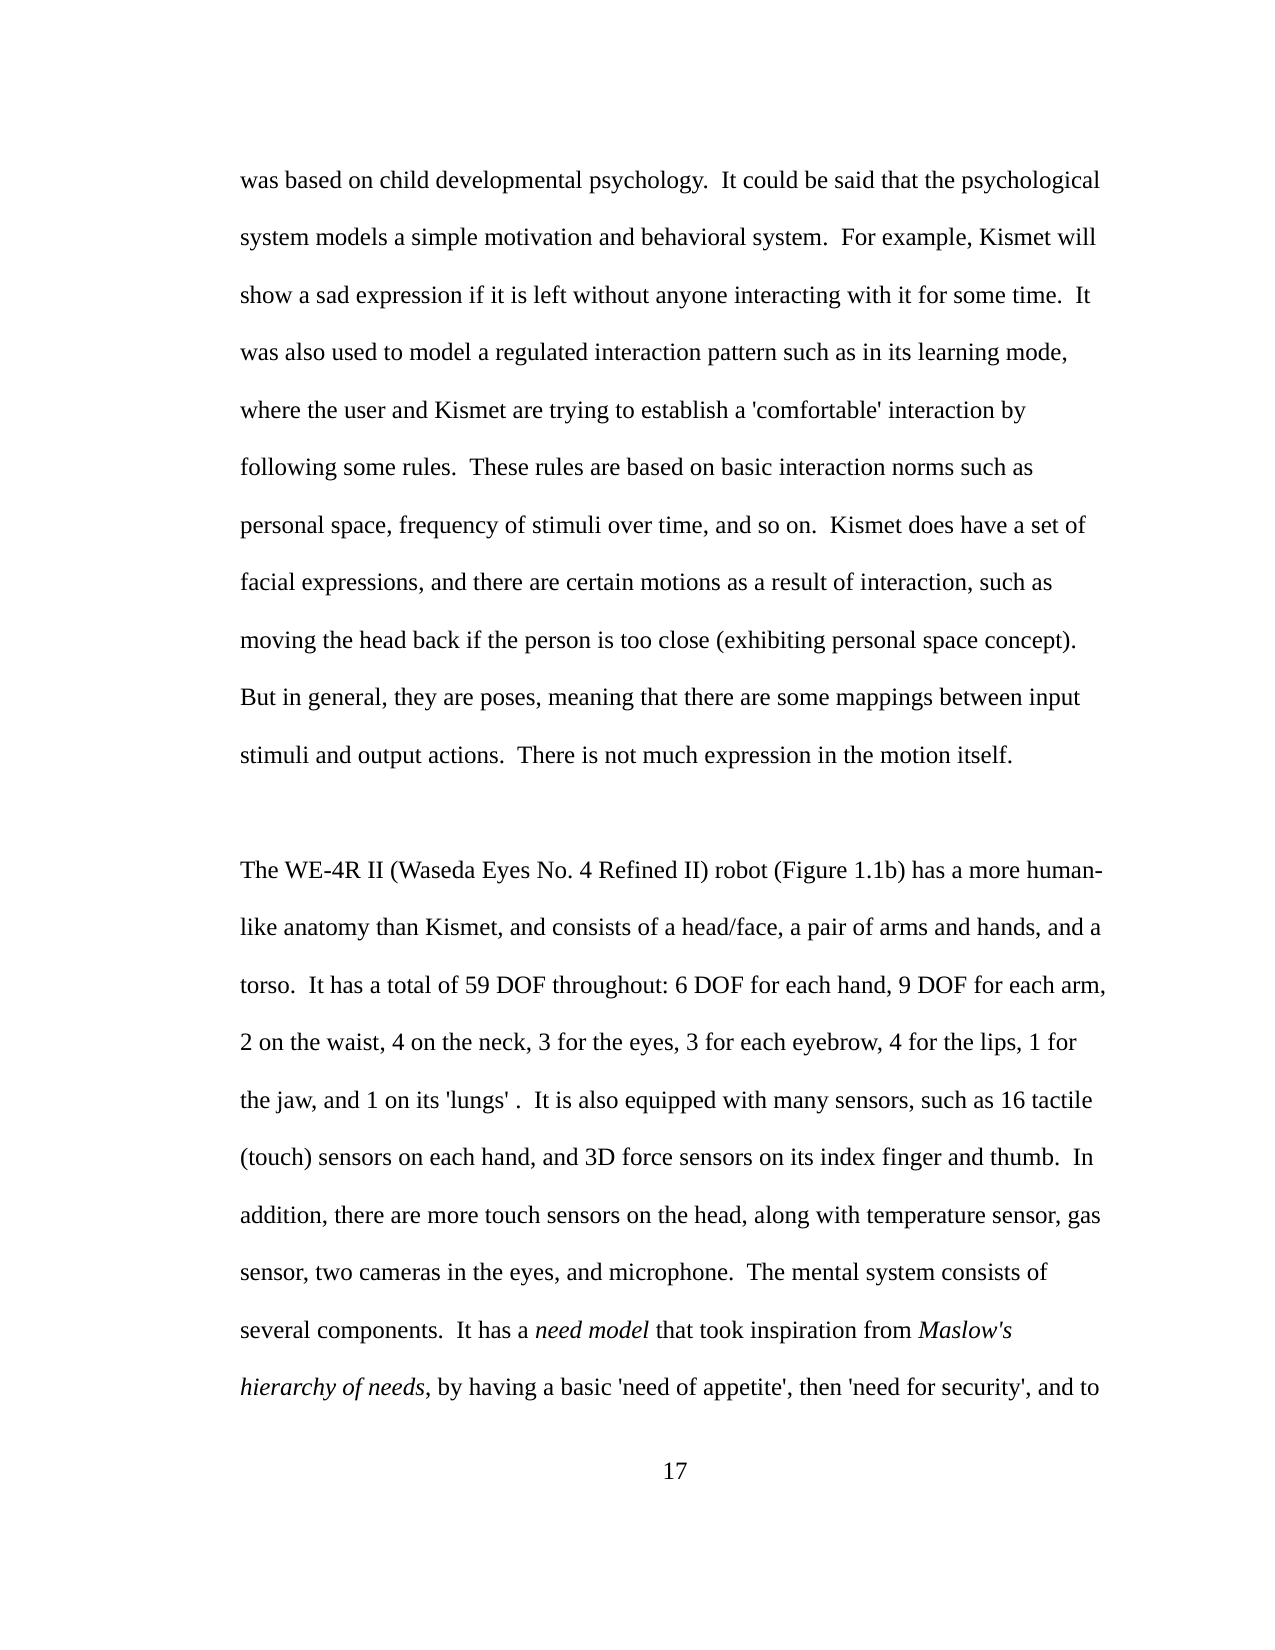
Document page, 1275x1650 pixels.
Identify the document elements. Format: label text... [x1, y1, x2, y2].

text The WE-4R II (Waseda Eyes No. 4 Refined II) robot (Figure 1.1b) has a more human-like anatomy than Kismet, and consists of a head/face, a pair of arms and hands, and a torso. It has a total of 59 DOF throughout: 6 DOF for each hand, 9 DOF for each arm, 2 on the waist, 4 on the neck, 3 for the eyes, 3 for each eyebrow, 4 for the lips, 1 for the jaw, and 1 on its 'lungs' . It is also equipped with many sensors, such as 16 tactile (touch) sensors on each hand, and 3D force sensors on its index finger and thumb. In addition, there are more touch sensors on the head, along with temperature sensor, gas sensor, two cameras in the eyes, and microphone. The mental system consists of several components. It has a need model that took inspiration from Maslow's hierarchy of needs, by having a basic 'need of appetite', then 'need for security', and to [240, 855, 1110, 1401]
text was based on child developmental psychology. It could be said that the psychological system models a simple motivation and behavioral system. For example, Kismet will show a sad expression if it is left without anyone interacting with it for some time. It was also used to model a regulated interaction pattern such as in its learning mode, where the user and Kismet are trying to establish a 'comfortable' interaction by following some rules. These rules are based on basic interaction norms such as personal space, frequency of stimuli over time, and so on. Kismet does have a set of facial expressions, and there are certain motions as a result of interaction, such as moving the head back if the person is too close (exhibiting personal space concept). But in general, they are poses, meaning that there are some mappings between input stimuli and output actions. There is not much expression in the motion itself. [240, 165, 1110, 768]
